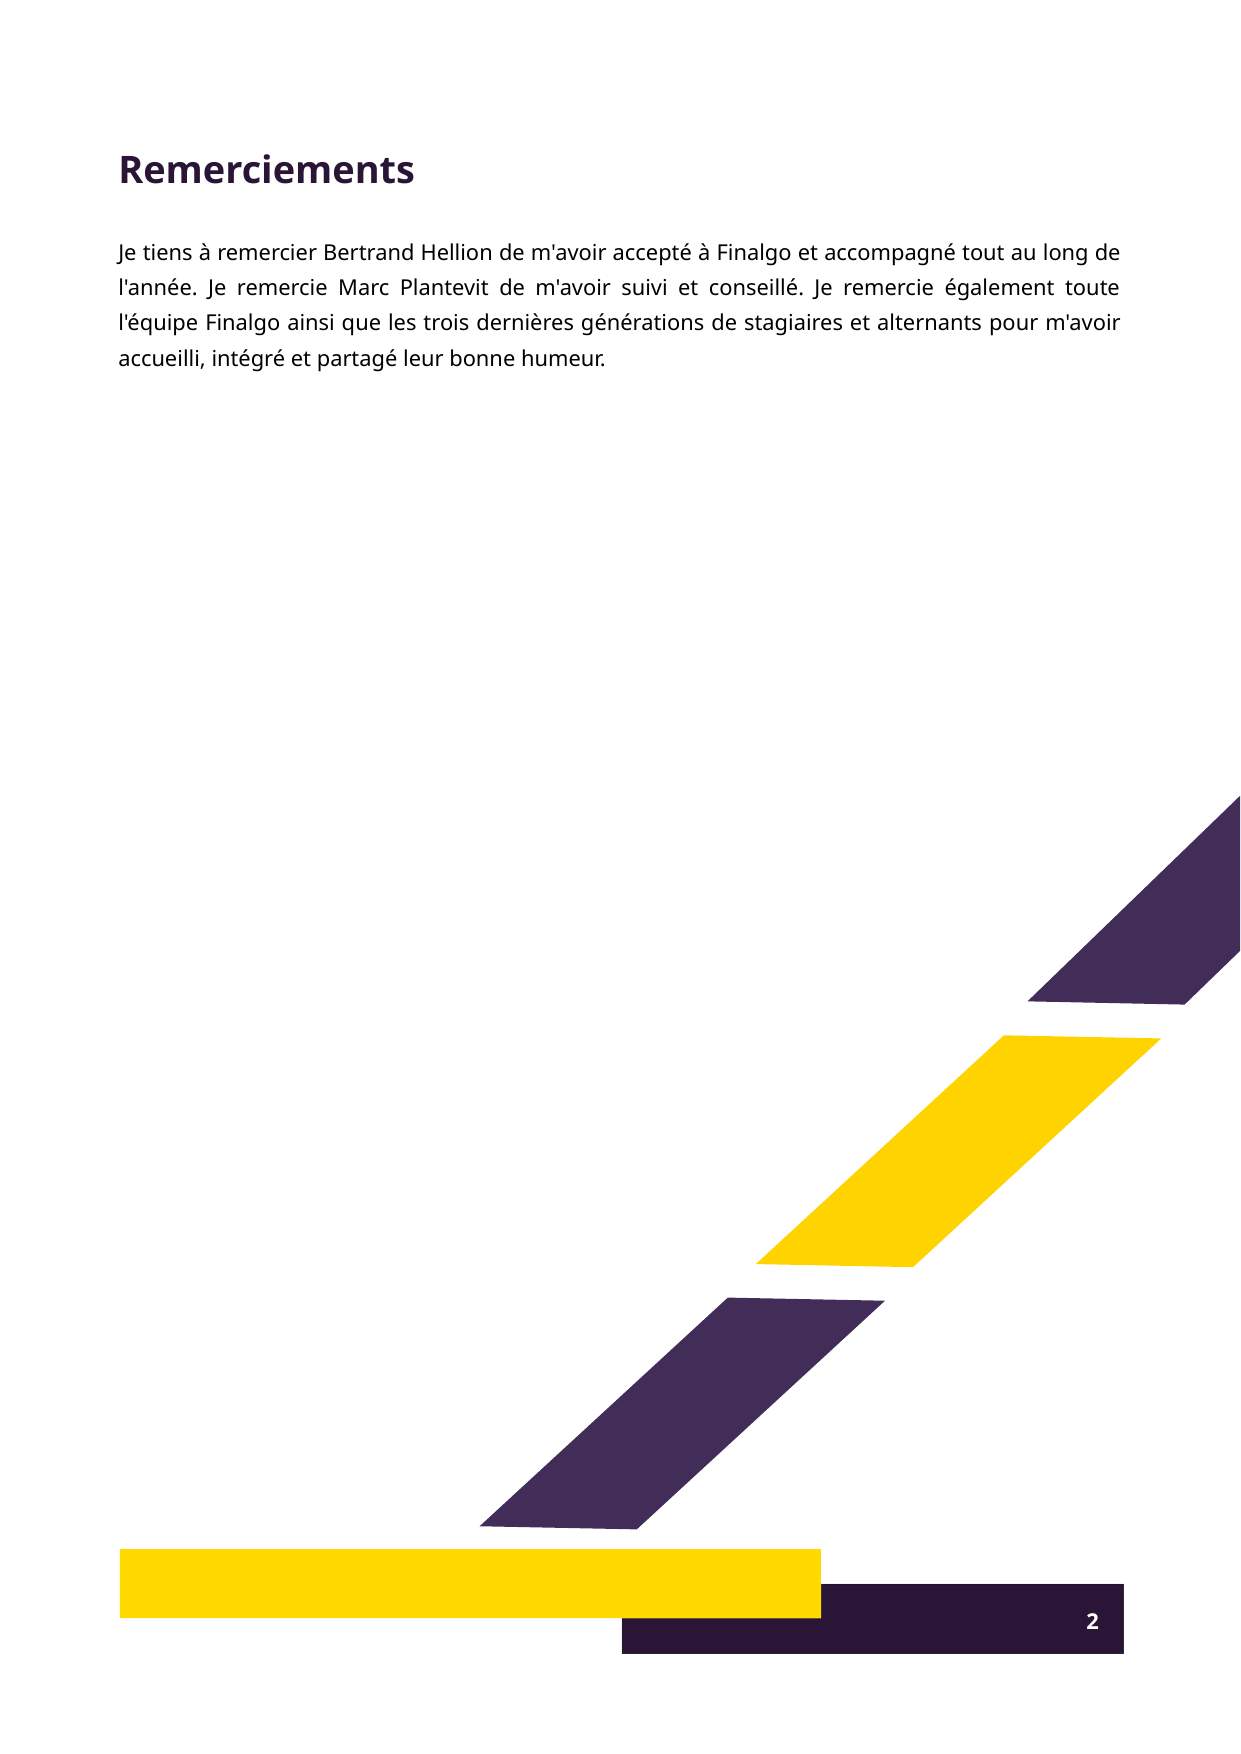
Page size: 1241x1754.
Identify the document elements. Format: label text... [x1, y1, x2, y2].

subtitle Remerciements [118, 143, 1122, 195]
text Je tiens à remercier Bertrand Hellion de m'avoir accepté à Finalgo et accompagné tout au long de l'année. Je remercie Marc Plantevit de m'avoir suivi et conseillé. Je remercie également toute l'équipe Finalgo ainsi que les trois dernières générations de stagiaires et alternants pour m'avoir accueilli, intégré et partagé leur bonne humeur. [118, 231, 1122, 373]
picture [119, 1549, 1124, 1654]
